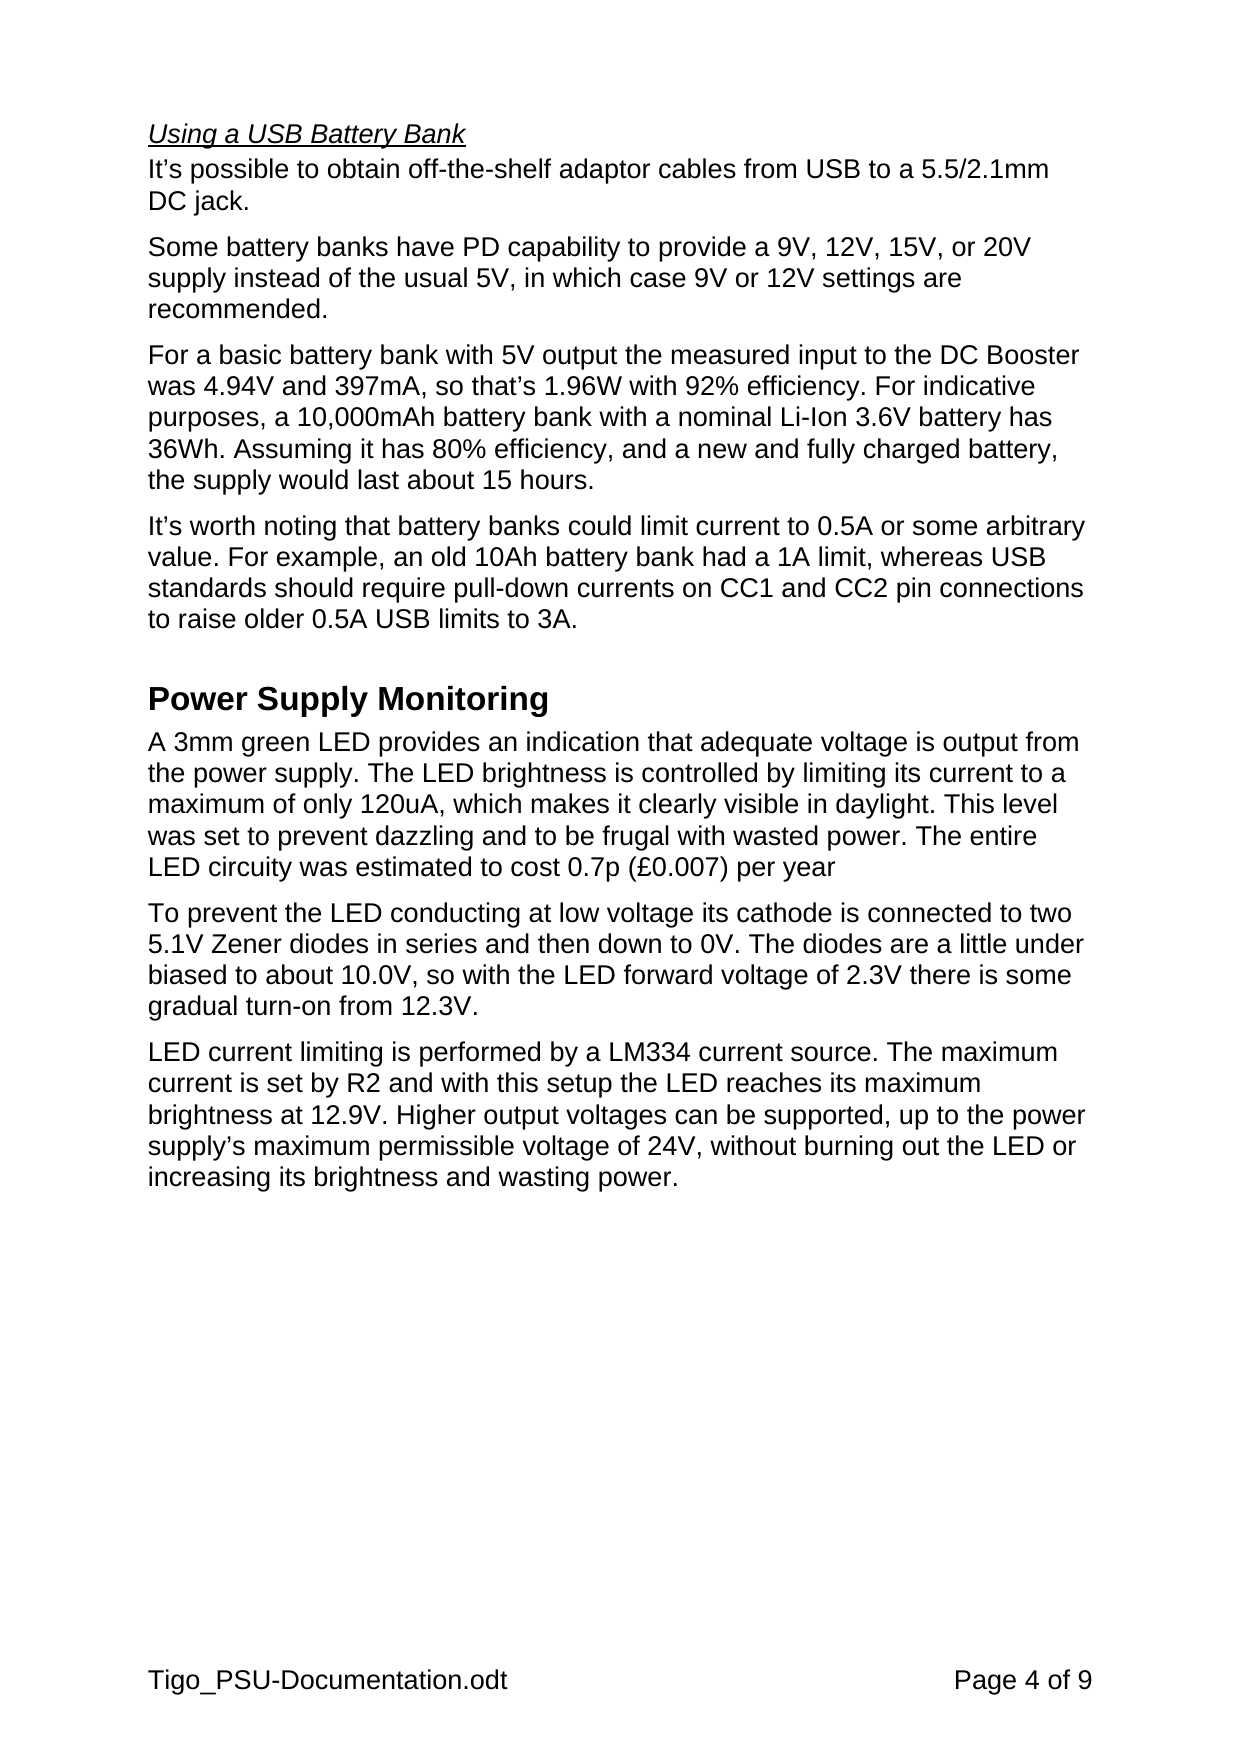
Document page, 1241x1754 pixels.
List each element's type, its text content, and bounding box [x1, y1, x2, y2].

text It’s worth noting that battery banks could limit current to 0.5A or some arbitrary value. For example, an old 10Ah battery bank had a 1A limit, whereas USB standards should require pull-down currents on CC1 and CC2 pin connections to raise older 0.5A USB limits to 3A. [148, 510, 1093, 635]
text Some battery banks have PD capability to provide a 9V, 12V, 15V, or 20V supply instead of the usual 5V, in which case 9V or 12V settings are recommended. [148, 231, 1093, 324]
text To prevent the LED conducting at low voltage its cathode is connected to two 5.1V Zener diodes in series and then down to 0V. The diodes are a little under biased to about 10.0V, so with the LED forward voltage of 2.3V there is some gradual turn-on from 12.3V. [148, 897, 1093, 1022]
subtitle Power Supply Monitoring [148, 679, 1093, 717]
text It’s possible to obtain off-the-shelf adaptor cables from USB to a 5.5/2.1mm DC jack. [148, 153, 1093, 216]
text A 3mm green LED provides an indication that adequate voltage is output from the power supply. The LED brightness is controlled by limiting its current to a maximum of only 120uA, which makes it clearly visible in daylight. This level was set to prevent dazzling and to be frugal with wasted power. The entire LED circuity was estimated to cost 0.7p (£0.007) per year [148, 726, 1093, 882]
text LED current limiting is performed by a LM334 current source. The maximum current is set by R2 and with this setup the LED reaches its maximum brightness at 12.9V. Higher output voltages can be supported, up to the power supply’s maximum permissible voltage of 24V, without burning out the LED or increasing its brightness and wasting power. [148, 1036, 1093, 1192]
text For a basic battery bank with 5V output the measured input to the DC Booster was 4.94V and 397mA, so that’s 1.96W with 92% efficiency. For indicative purposes, a 10,000mAh battery bank with a nominal Li-Ion 3.6V battery has 36Wh. Assuming it has 80% efficiency, and a new and fully charged battery, the supply would last about 15 hours. [148, 339, 1093, 495]
subtitle Using a USB Battery Bank [148, 118, 1093, 149]
